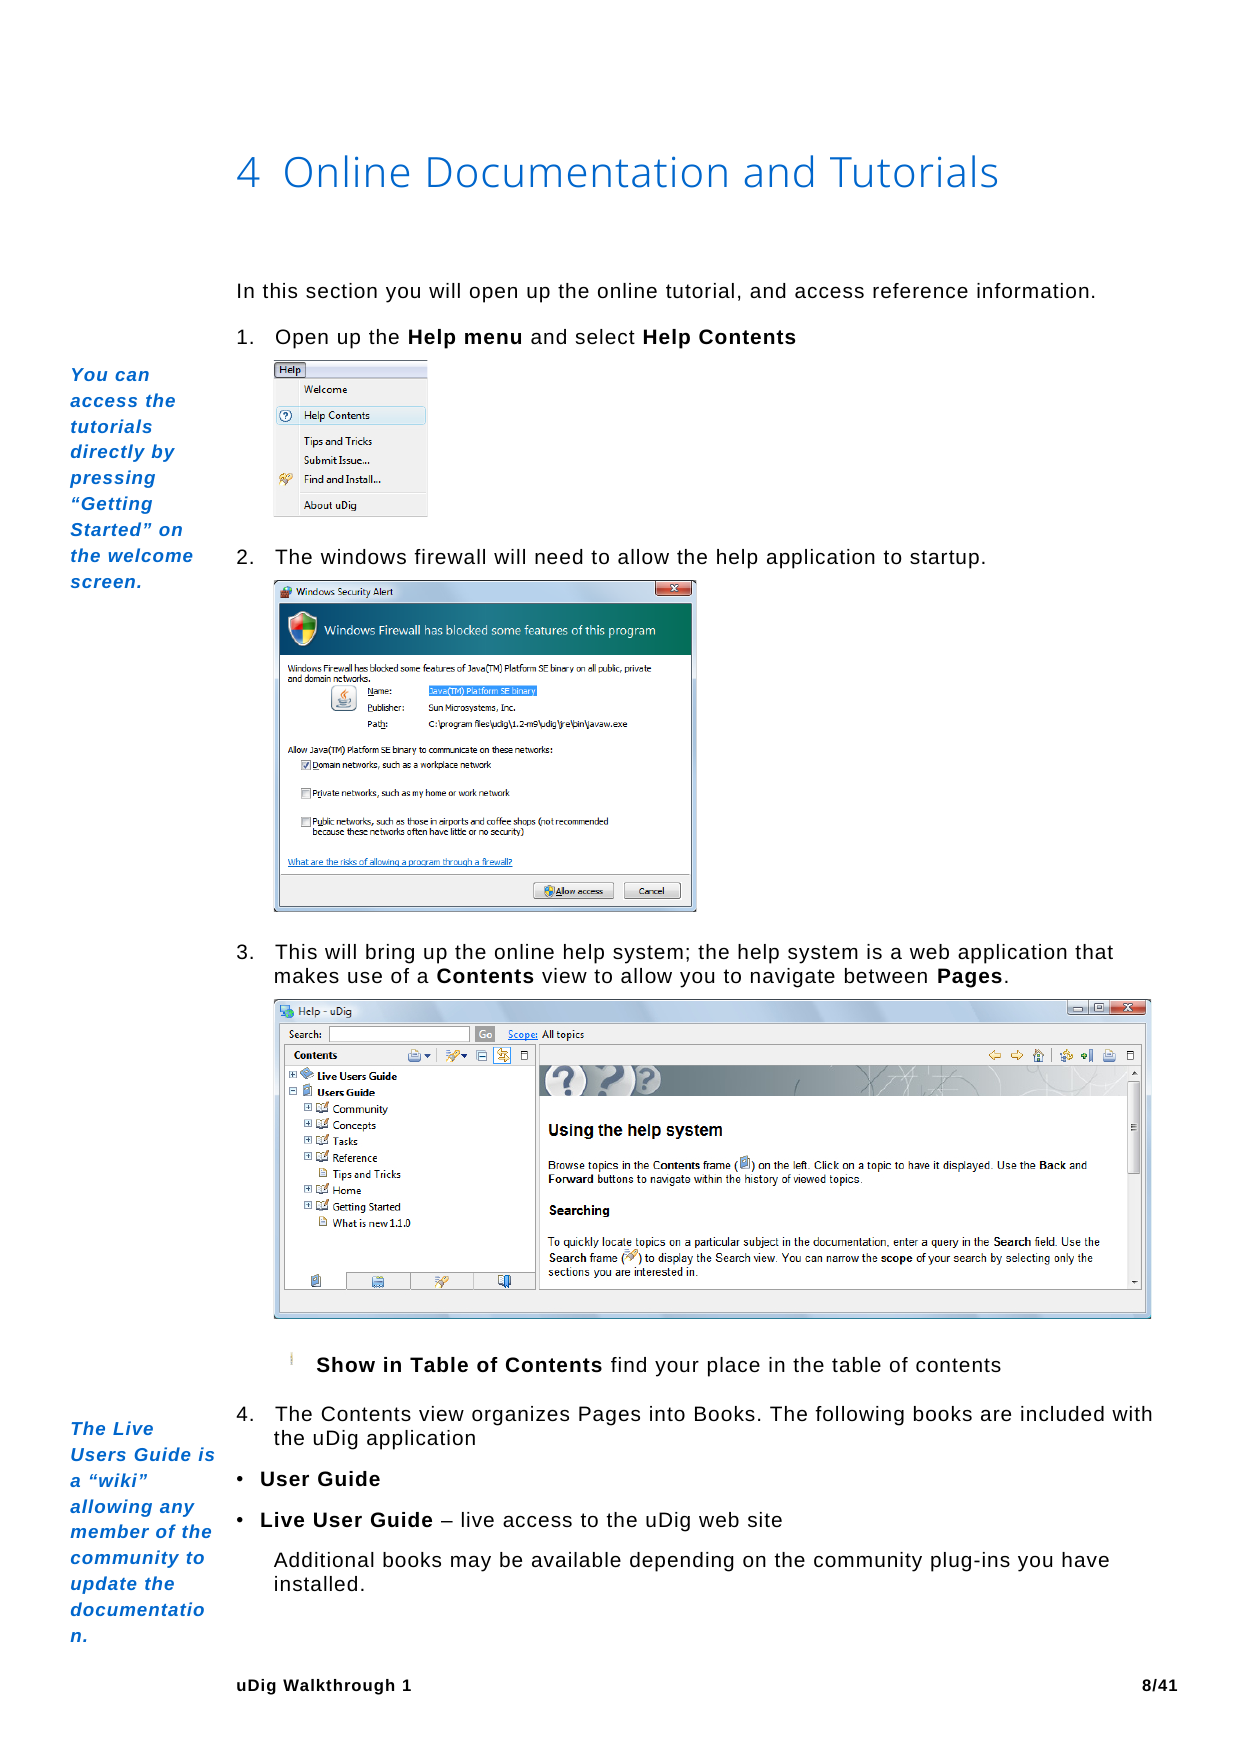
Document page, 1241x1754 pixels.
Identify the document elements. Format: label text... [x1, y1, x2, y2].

text In this section you will open up the online tutorial, and access reference information. [236, 279, 1181, 303]
list User Guide [236, 1467, 1181, 1491]
picture [273, 999, 1152, 1319]
list Open up the Help menu and select Help Contents [236, 325, 1181, 528]
list The windows firewall will need to allow the help application to startup. [236, 545, 1181, 923]
list Additional books may be available depending on the community plug-ins you have installed. [236, 1548, 1181, 1596]
list The Contents view organizes Pages into Books. The following books are included with the uDig application [236, 1402, 1181, 1450]
subtitle Online Documentation and Tutorials [236, 143, 1181, 200]
picture [273, 580, 697, 912]
list Live User Guide – live access to the uDig web site [236, 1508, 1181, 1532]
list The Live Users Guide is a “wiki” allowing any member of the community to update the documentation. [70, 1418, 217, 1646]
list This will bring up the online help system; the help system is a web application that makes use of a Contents view to allow you to navigate between Pages. Show in Table of Contents find your place in the table of contents [236, 940, 1181, 1386]
picture [273, 360, 428, 517]
list You can access the tutorials directly by pressing “Getting Started” on the welcome screen. [70, 364, 217, 592]
